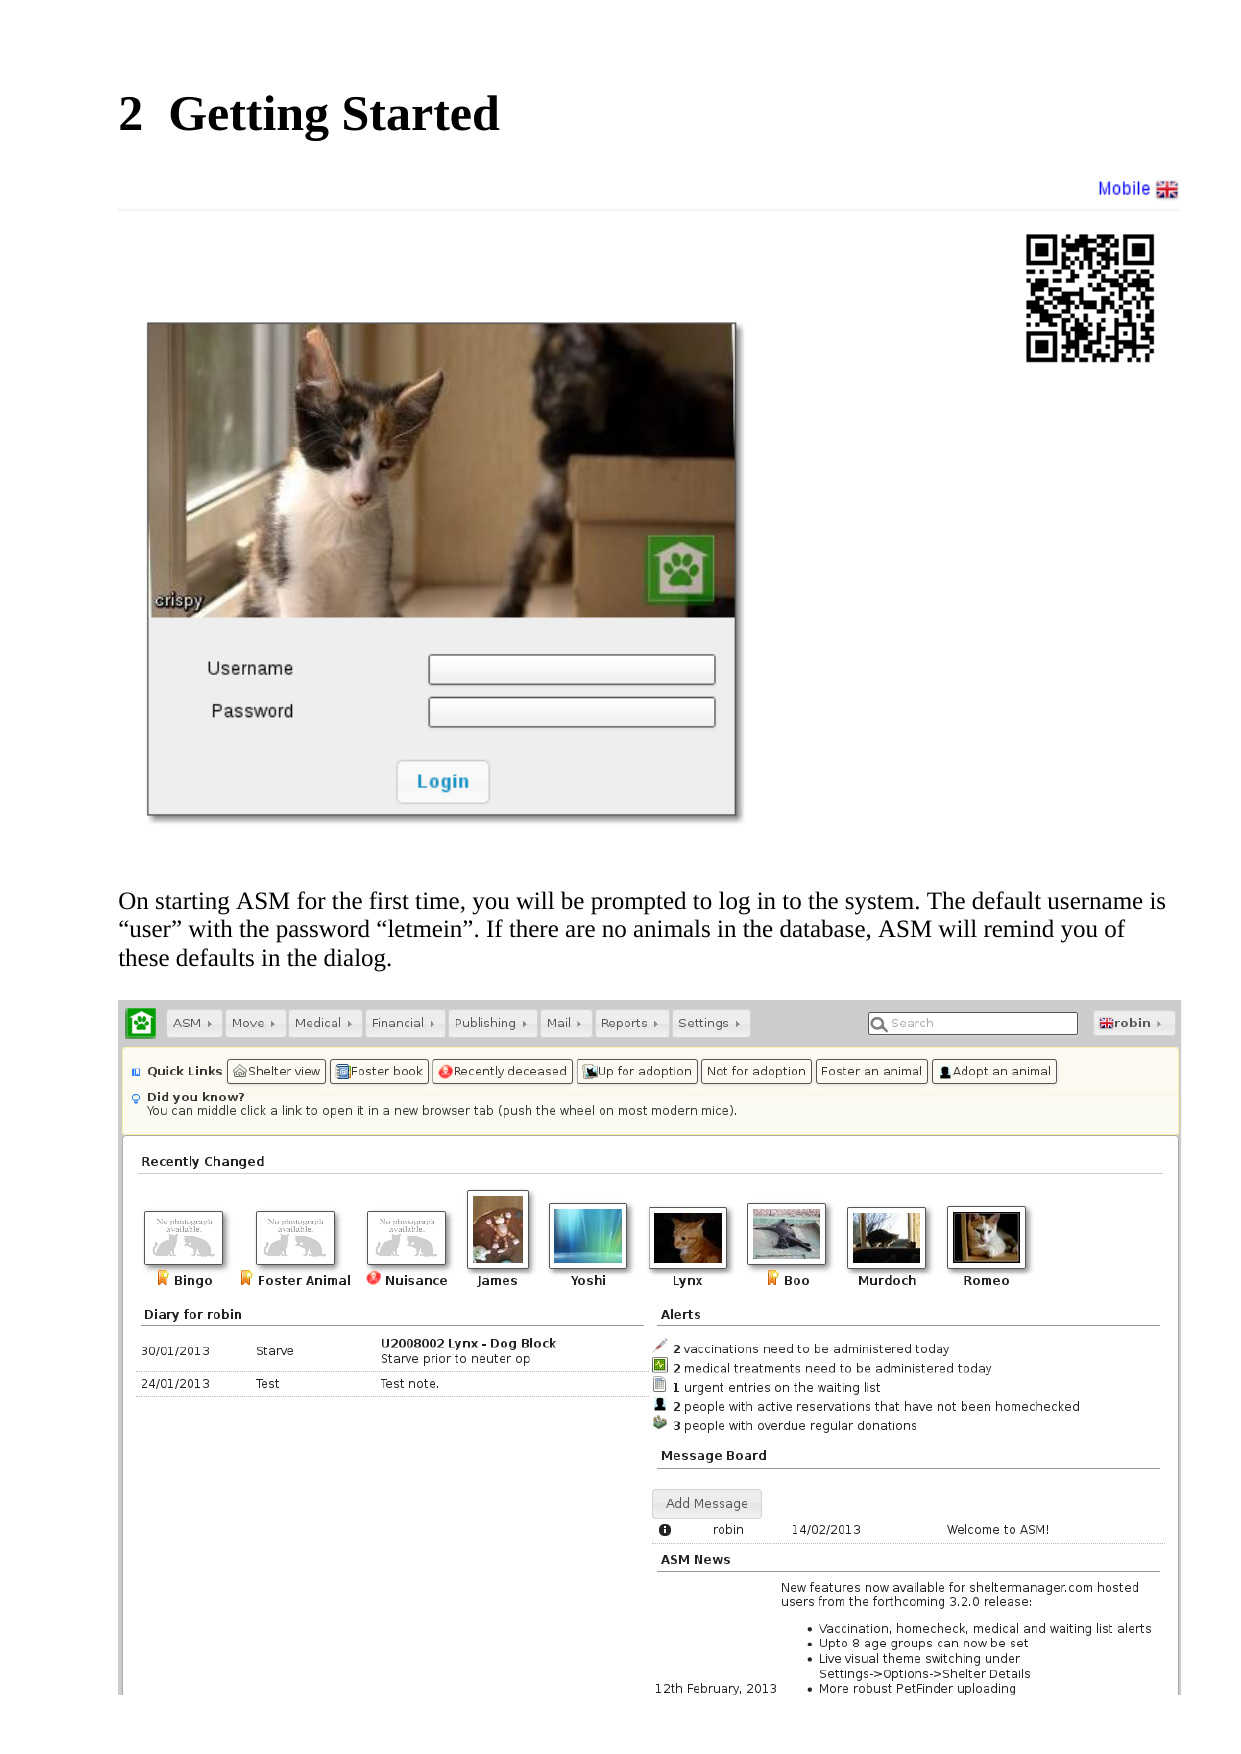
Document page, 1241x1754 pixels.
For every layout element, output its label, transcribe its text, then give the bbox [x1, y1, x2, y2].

picture [118, 171, 1182, 857]
subtitle Getting Started [118, 84, 1181, 142]
picture [118, 1000, 1182, 1695]
text On starting ASM for the first time, you will be prompted to log in to the system. The default username is “user” with the password “letmein”. If there are no animals in the database, ASM will remind you of these defaults in the dialog. [118, 886, 1181, 972]
